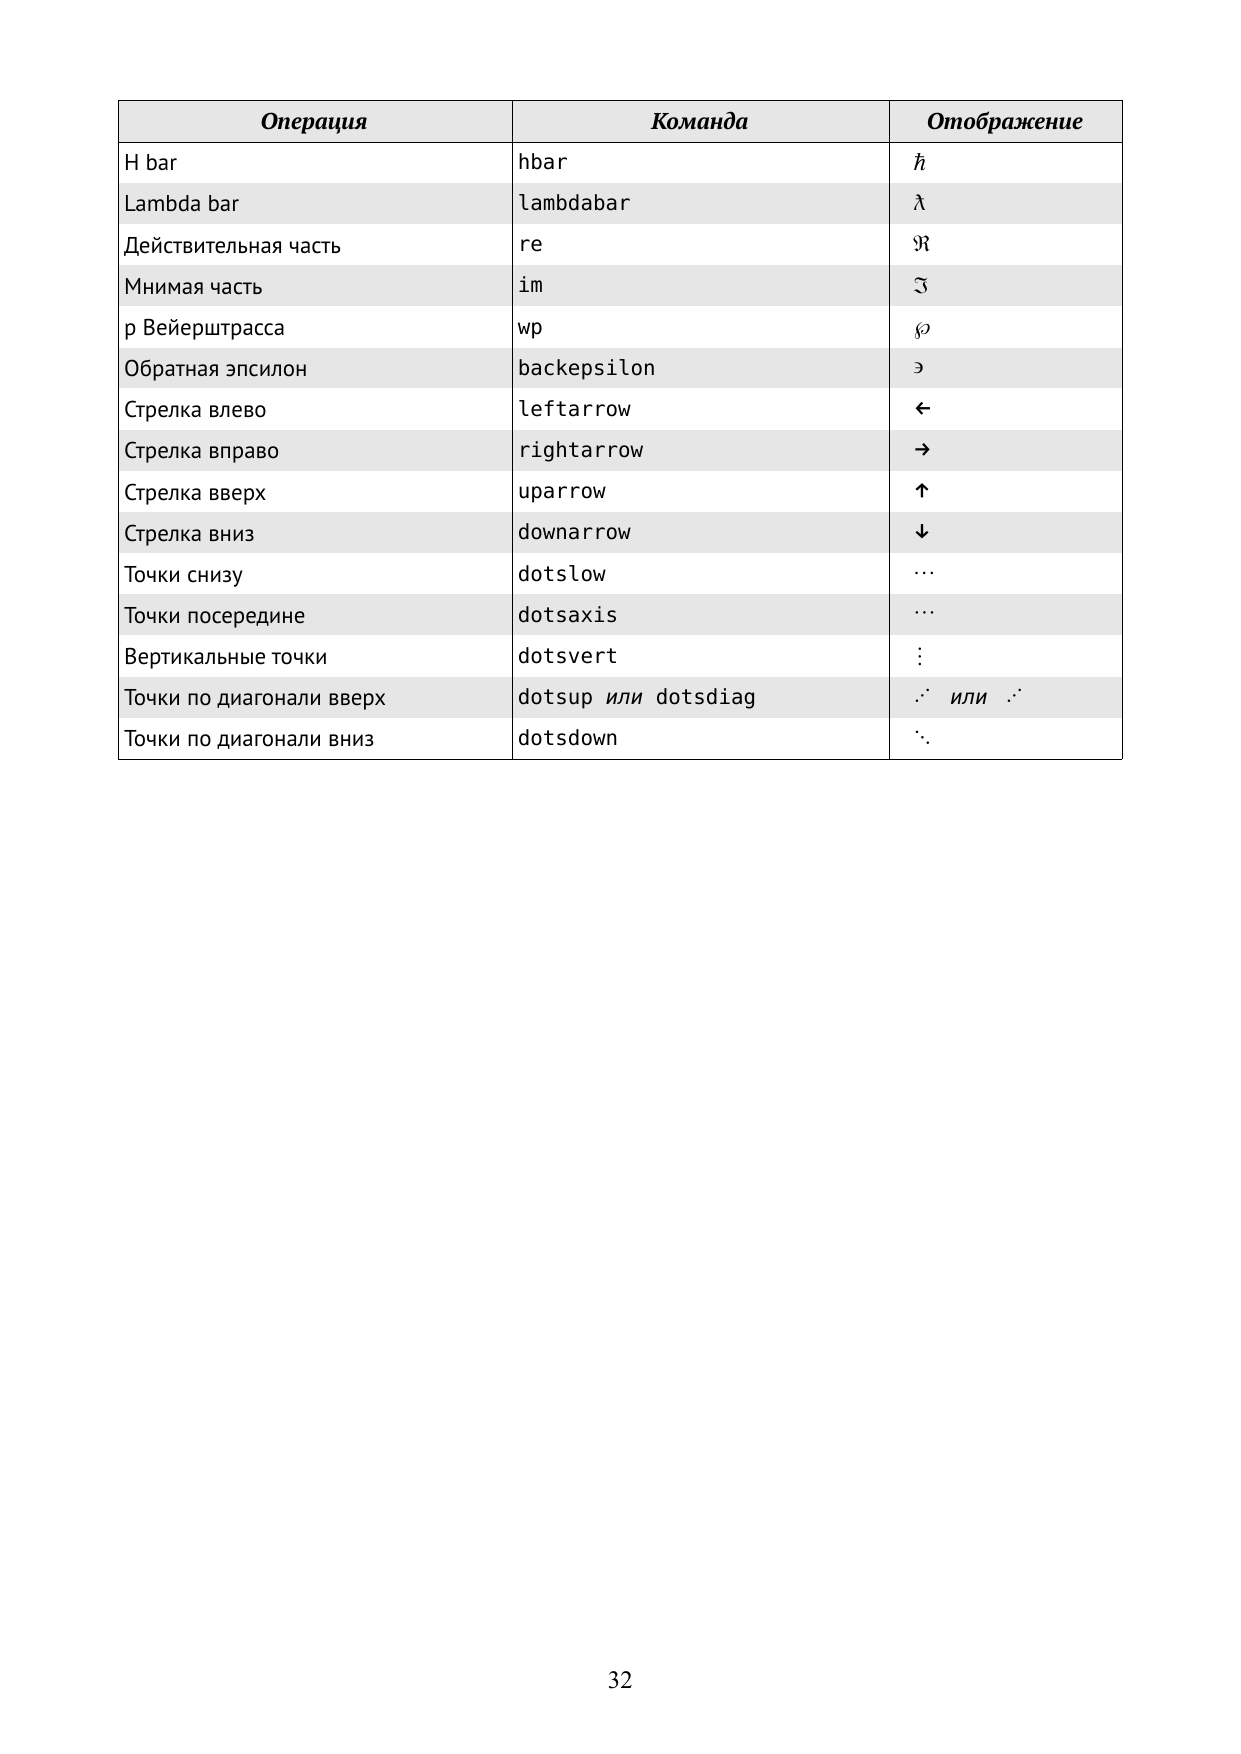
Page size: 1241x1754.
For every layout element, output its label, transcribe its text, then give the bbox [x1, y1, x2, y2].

table_header Команда [513, 101, 889, 142]
table_cell Lambda bar [119, 183, 512, 224]
table_cell Стрелка вниз [119, 512, 512, 553]
table_cell backepsilon [513, 348, 889, 388]
table_cell Точки по диагонали вниз [119, 718, 512, 759]
table_cell Стрелка вправо [119, 430, 512, 471]
table_cell leftarrow [513, 389, 889, 430]
table_cell re [513, 224, 889, 265]
table_cell [890, 348, 1122, 388]
table_cell [890, 143, 1122, 183]
table_cell [890, 265, 1122, 306]
table_cell Вертикальные точки [119, 635, 512, 677]
table_cell downarrow [513, 512, 889, 553]
table_cell rightarrow [513, 430, 889, 471]
table_cell [890, 594, 1122, 635]
table_cell [890, 306, 1122, 347]
table_cell [890, 635, 1122, 677]
table_header Отображение [890, 101, 1122, 142]
table_cell lambdabar [513, 183, 889, 224]
table_cell [890, 512, 1122, 553]
table_cell dotsup или dotsdiag [513, 677, 889, 718]
table_cell [890, 224, 1122, 265]
table_cell [890, 553, 1122, 594]
table_cell p Вейерштрасса [119, 306, 512, 347]
table_cell [890, 471, 1122, 512]
table_cell uparrow [513, 471, 889, 512]
table_cell Стрелка вверх [119, 471, 512, 512]
table_cell Точки посередине [119, 594, 512, 635]
table_cell Стрелка влево [119, 389, 512, 430]
table_cell dotslow [513, 553, 889, 594]
table_cell [890, 718, 1122, 759]
table_cell Мнимая часть [119, 265, 512, 306]
table_cell Точки по диагонали вверх [119, 677, 512, 718]
table_cell [890, 430, 1122, 471]
table_header Операция [119, 101, 512, 142]
table_cell [890, 389, 1122, 430]
table_cell dotsvert [513, 635, 889, 677]
table_cell Точки снизу [119, 553, 512, 594]
table_cell или [890, 677, 1122, 718]
table_cell dotsaxis [513, 594, 889, 635]
table_cell wp [513, 306, 889, 347]
table_cell Действительная часть [119, 224, 512, 265]
table_cell dotsdown [513, 718, 889, 759]
table_cell H bar [119, 143, 512, 183]
table_cell Обратная эпсилон [119, 348, 512, 388]
table_cell hbar [513, 143, 889, 183]
table_cell [890, 183, 1122, 224]
table_cell im [513, 265, 889, 306]
